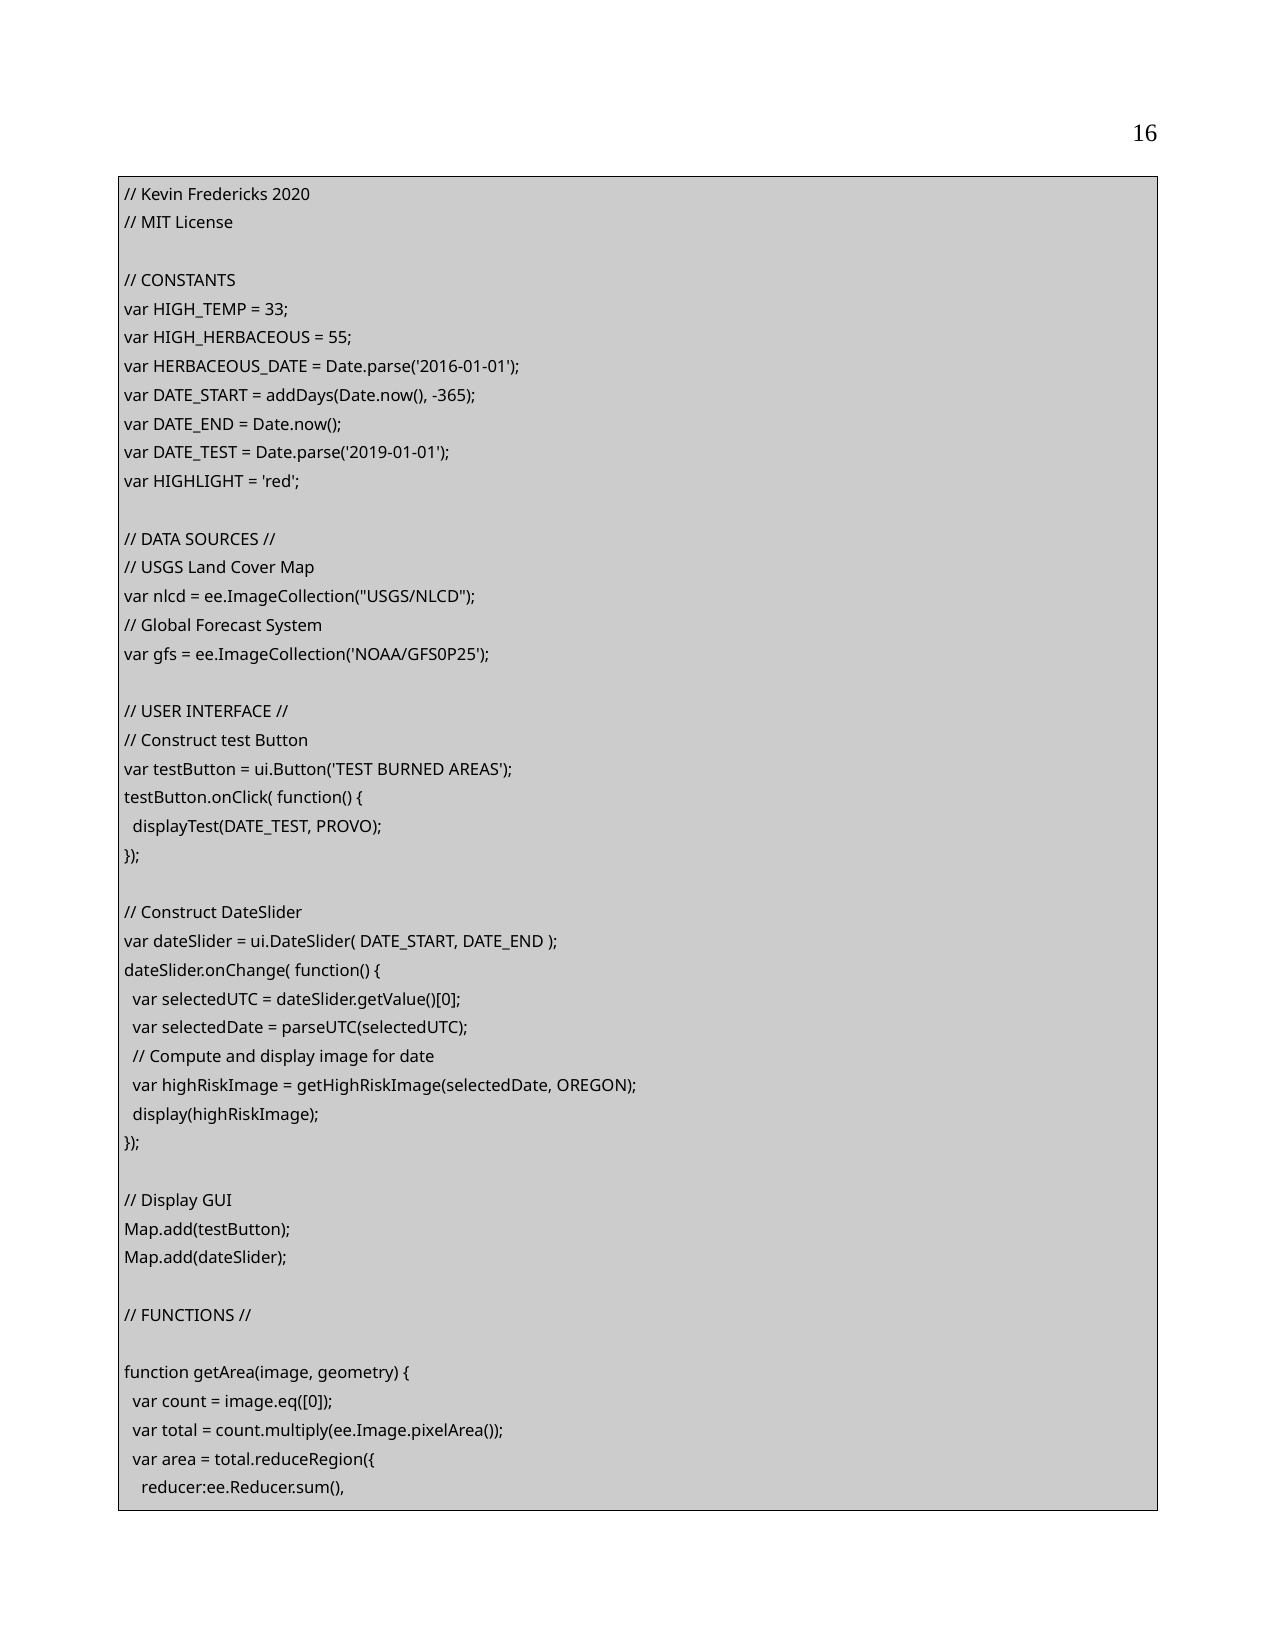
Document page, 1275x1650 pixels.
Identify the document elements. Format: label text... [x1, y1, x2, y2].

table_header // Kevin Fredericks 2020 // MIT License // CONSTANTS var HIGH_TEMP = 33; var HIGH_HERBACEOUS = 55; var HERBACEOUS_DATE = Date.parse('2016-01-01'); var DATE_START = addDays(Date.now(), -365); var DATE_END = Date.now(); var DATE_TEST = Date.parse('2019-01-01'); var HIGHLIGHT = 'red'; // DATA SOURCES // // USGS Land Cover Map var nlcd = ee.ImageCollection("USGS/NLCD"); // Global Forecast System var gfs = ee.ImageCollection('NOAA/GFS0P25'); // USER INTERFACE // // Construct test Button var testButton = ui.Button('TEST BURNED AREAS'); testButton.onClick( function() { displayTest(DATE_TEST, PROVO); }); // Construct DateSlider var dateSlider = ui.DateSlider( DATE_START, DATE_END ); dateSlider.onChange( function() { var selectedUTC = dateSlider.getValue()[0]; var selectedDate = parseUTC(selectedUTC); // Compute and display image for date var highRiskImage = getHighRiskImage(selectedDate, OREGON); display(highRiskImage); }); // Display GUI Map.add(testButton); Map.add(dateSlider); // FUNCTIONS // function getArea(image, geometry) { var count = image.eq([0]); var total = count.multiply(ee.Image.pixelArea()); var area = total.reduceRegion({ reducer:ee.Reducer.sum(), [119, 177, 1157, 1510]
